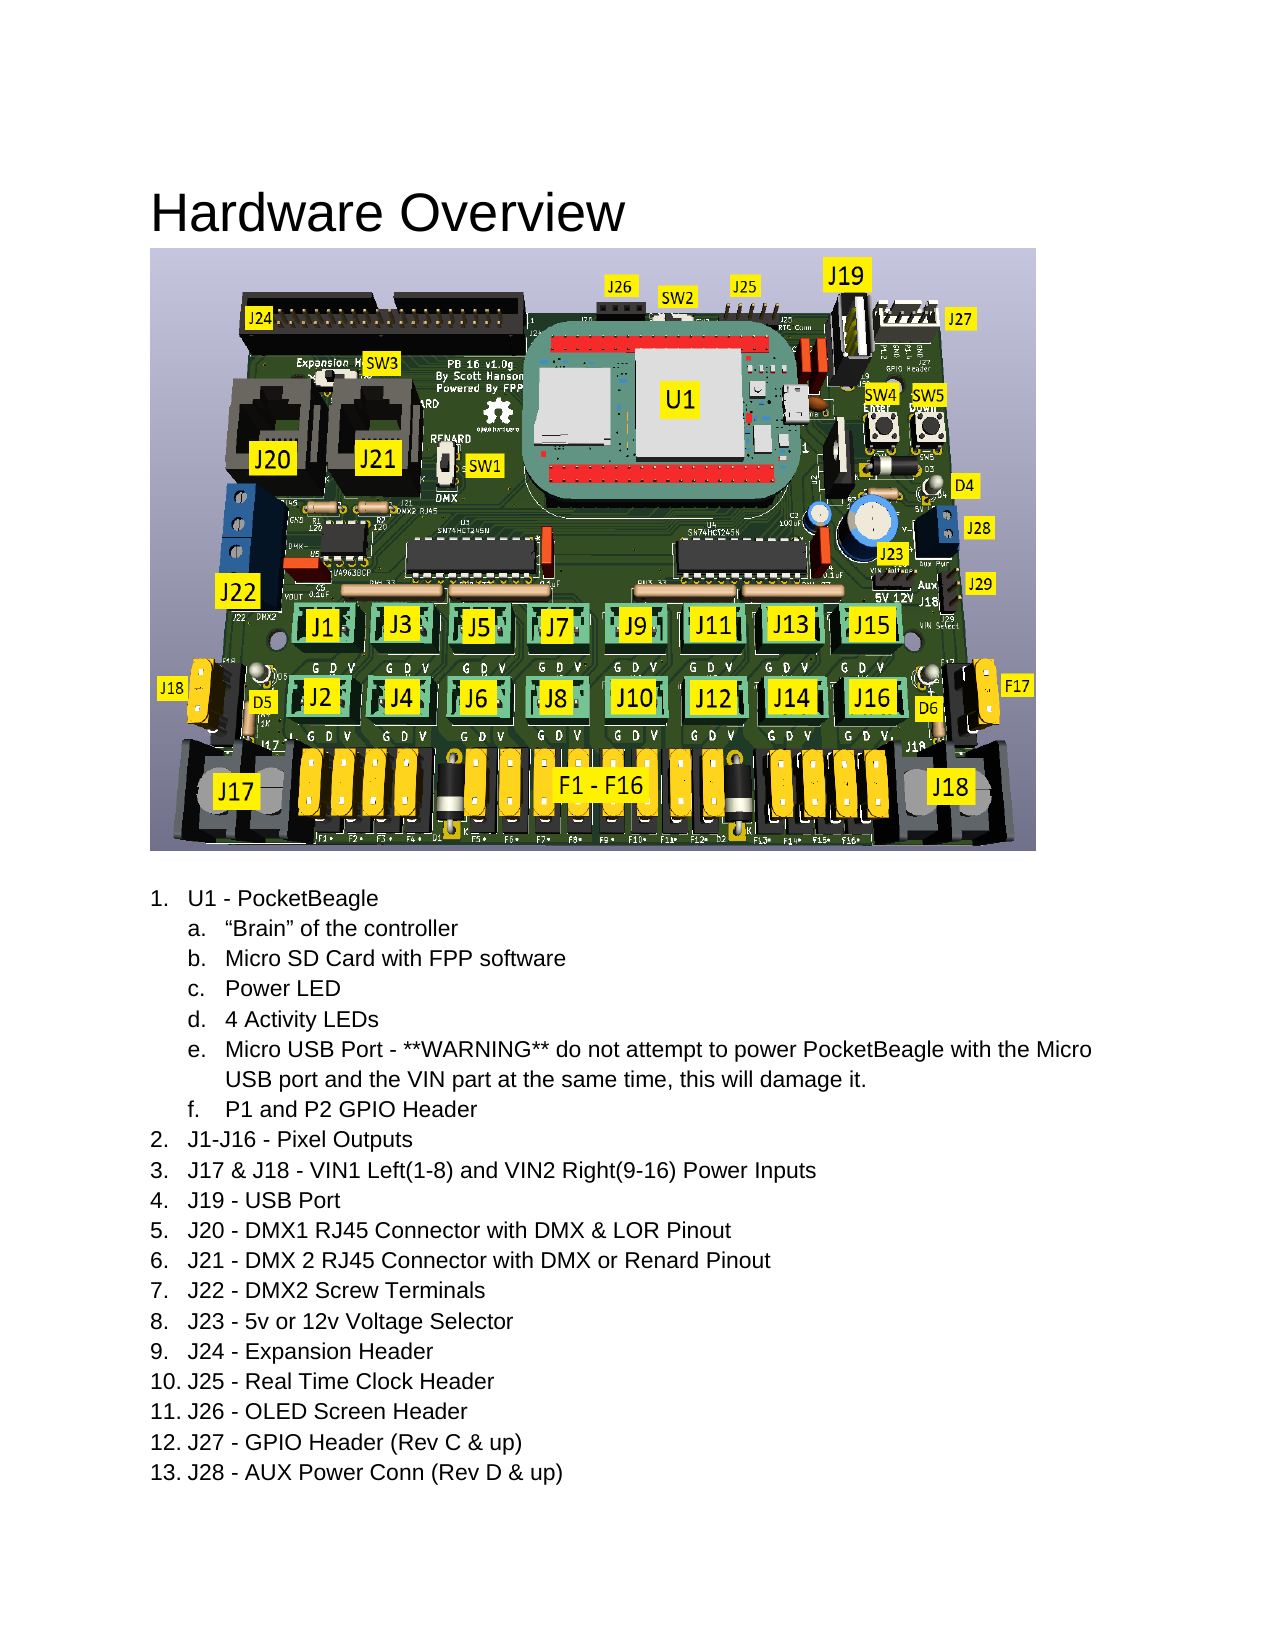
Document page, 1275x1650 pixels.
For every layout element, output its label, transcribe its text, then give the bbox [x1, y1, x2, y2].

list Power LED [187, 975, 1125, 1002]
list Micro SD Card with FPP software [187, 945, 1125, 972]
list J1-J16 - Pixel Outputs [150, 1126, 1125, 1153]
list J27 - GPIO Header (Rev C & up) [150, 1428, 1125, 1455]
list U1 - PocketBeagle [150, 885, 1125, 911]
list J28 - AUX Power Conn (Rev D & up) [150, 1459, 1125, 1485]
list J26 - OLED Screen Header [150, 1398, 1125, 1425]
list “Brain” of the controller [187, 915, 1125, 941]
list J19 - USB Port [150, 1187, 1125, 1213]
list J20 - DMX1 RJ45 Connector with DMX & LOR Pinout [150, 1217, 1125, 1243]
title Hardware Overview [150, 180, 1125, 242]
list J24 - Expansion Header [150, 1338, 1125, 1364]
list J25 - Real Time Clock Header [150, 1368, 1125, 1394]
list J23 - 5v or 12v Voltage Selector [150, 1308, 1125, 1334]
list J21 - DMX 2 RJ45 Connector with DMX or Renard Pinout [150, 1247, 1125, 1274]
list Micro USB Port - **WARNING** do not attempt to power PocketBeagle with the Micro USB port and the VIN part at the same time, this will damage it. [187, 1036, 1125, 1092]
list 4 Activity LEDs [187, 1006, 1125, 1032]
list J17 & J18 - VIN1 Left(1-8) and VIN2 Right(9-16) Power Inputs [150, 1157, 1125, 1183]
list P1 and P2 GPIO Header [187, 1096, 1125, 1123]
list J22 - DMX2 Screw Terminals [150, 1277, 1125, 1304]
